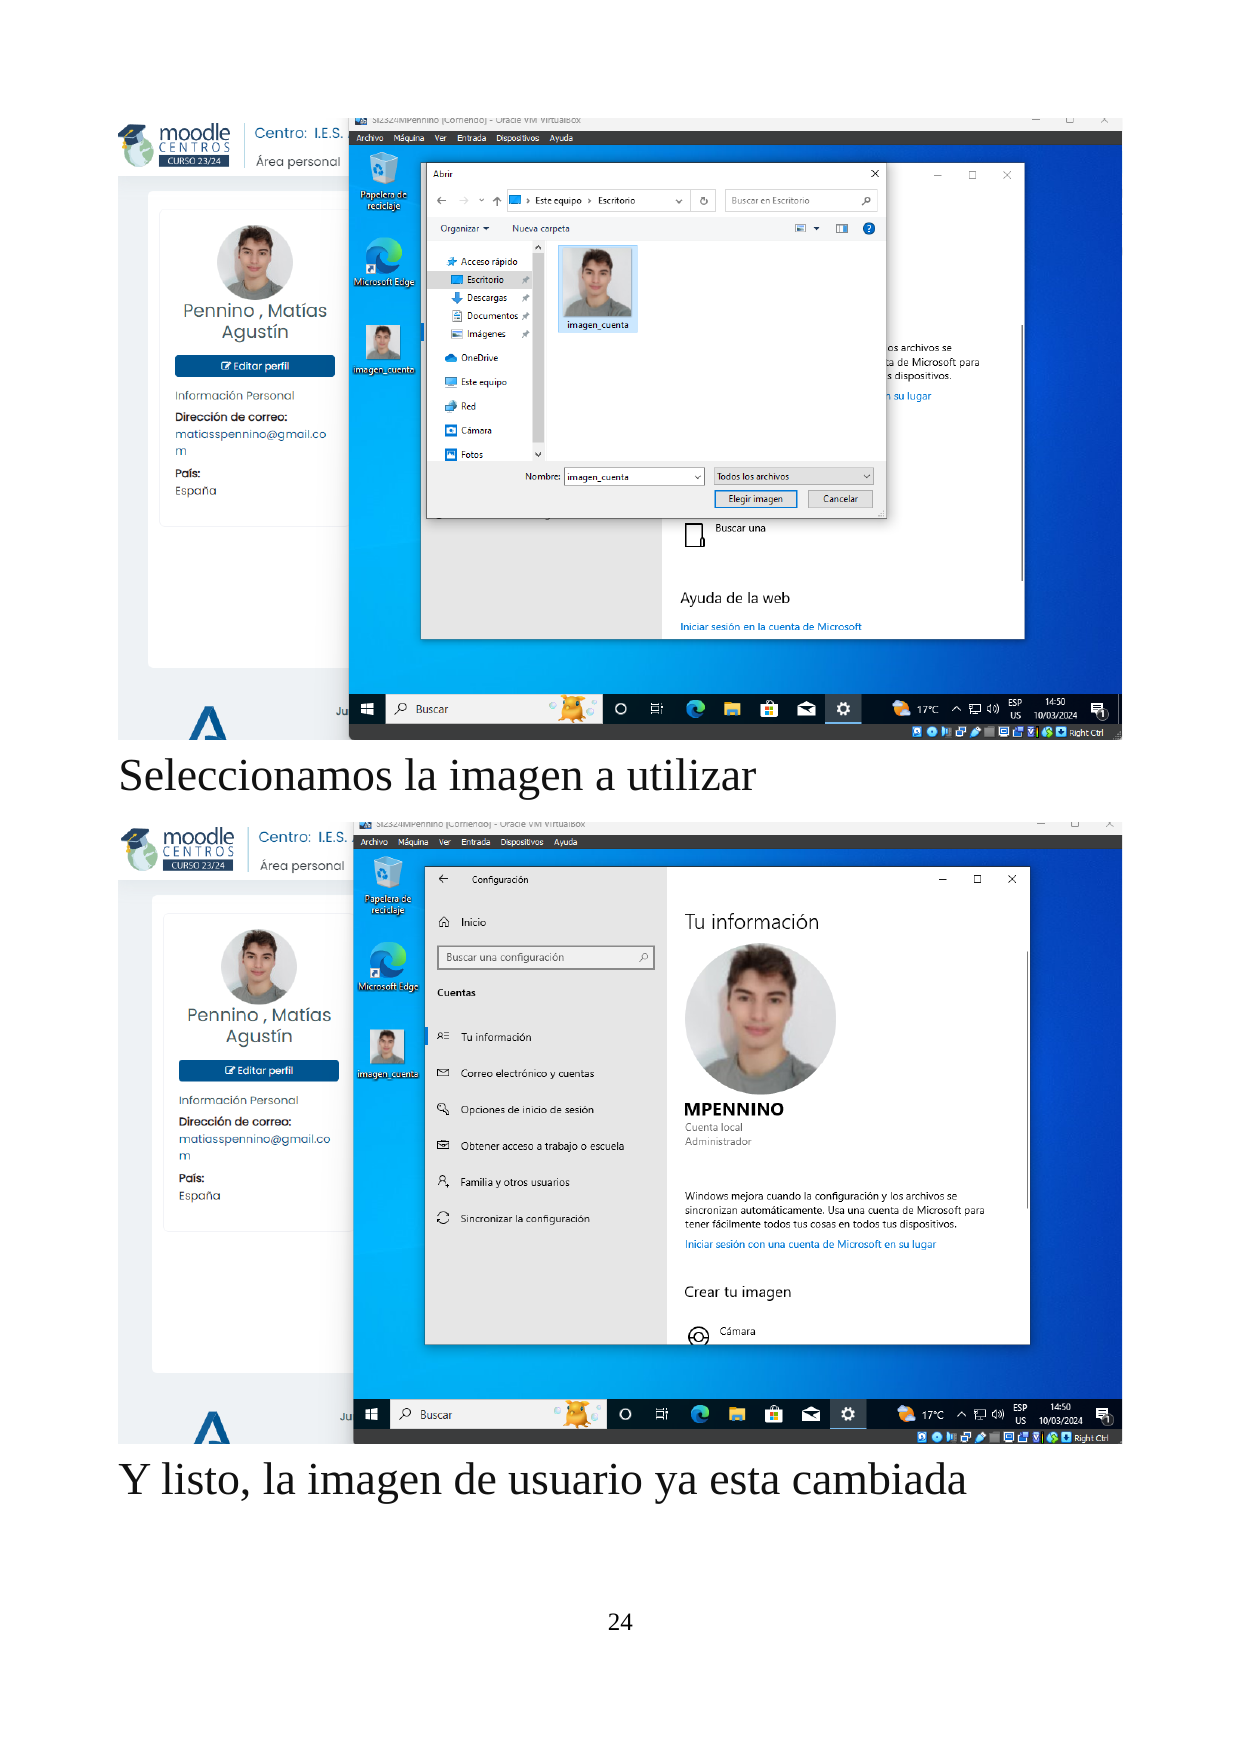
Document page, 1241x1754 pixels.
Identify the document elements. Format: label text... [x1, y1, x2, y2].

text Seleccionamos la imagen a utilizar [118, 740, 1122, 800]
picture [118, 822, 1123, 1444]
text Y listo, la imagen de usuario ya esta cambiada [118, 1444, 1122, 1504]
picture [118, 118, 1123, 740]
